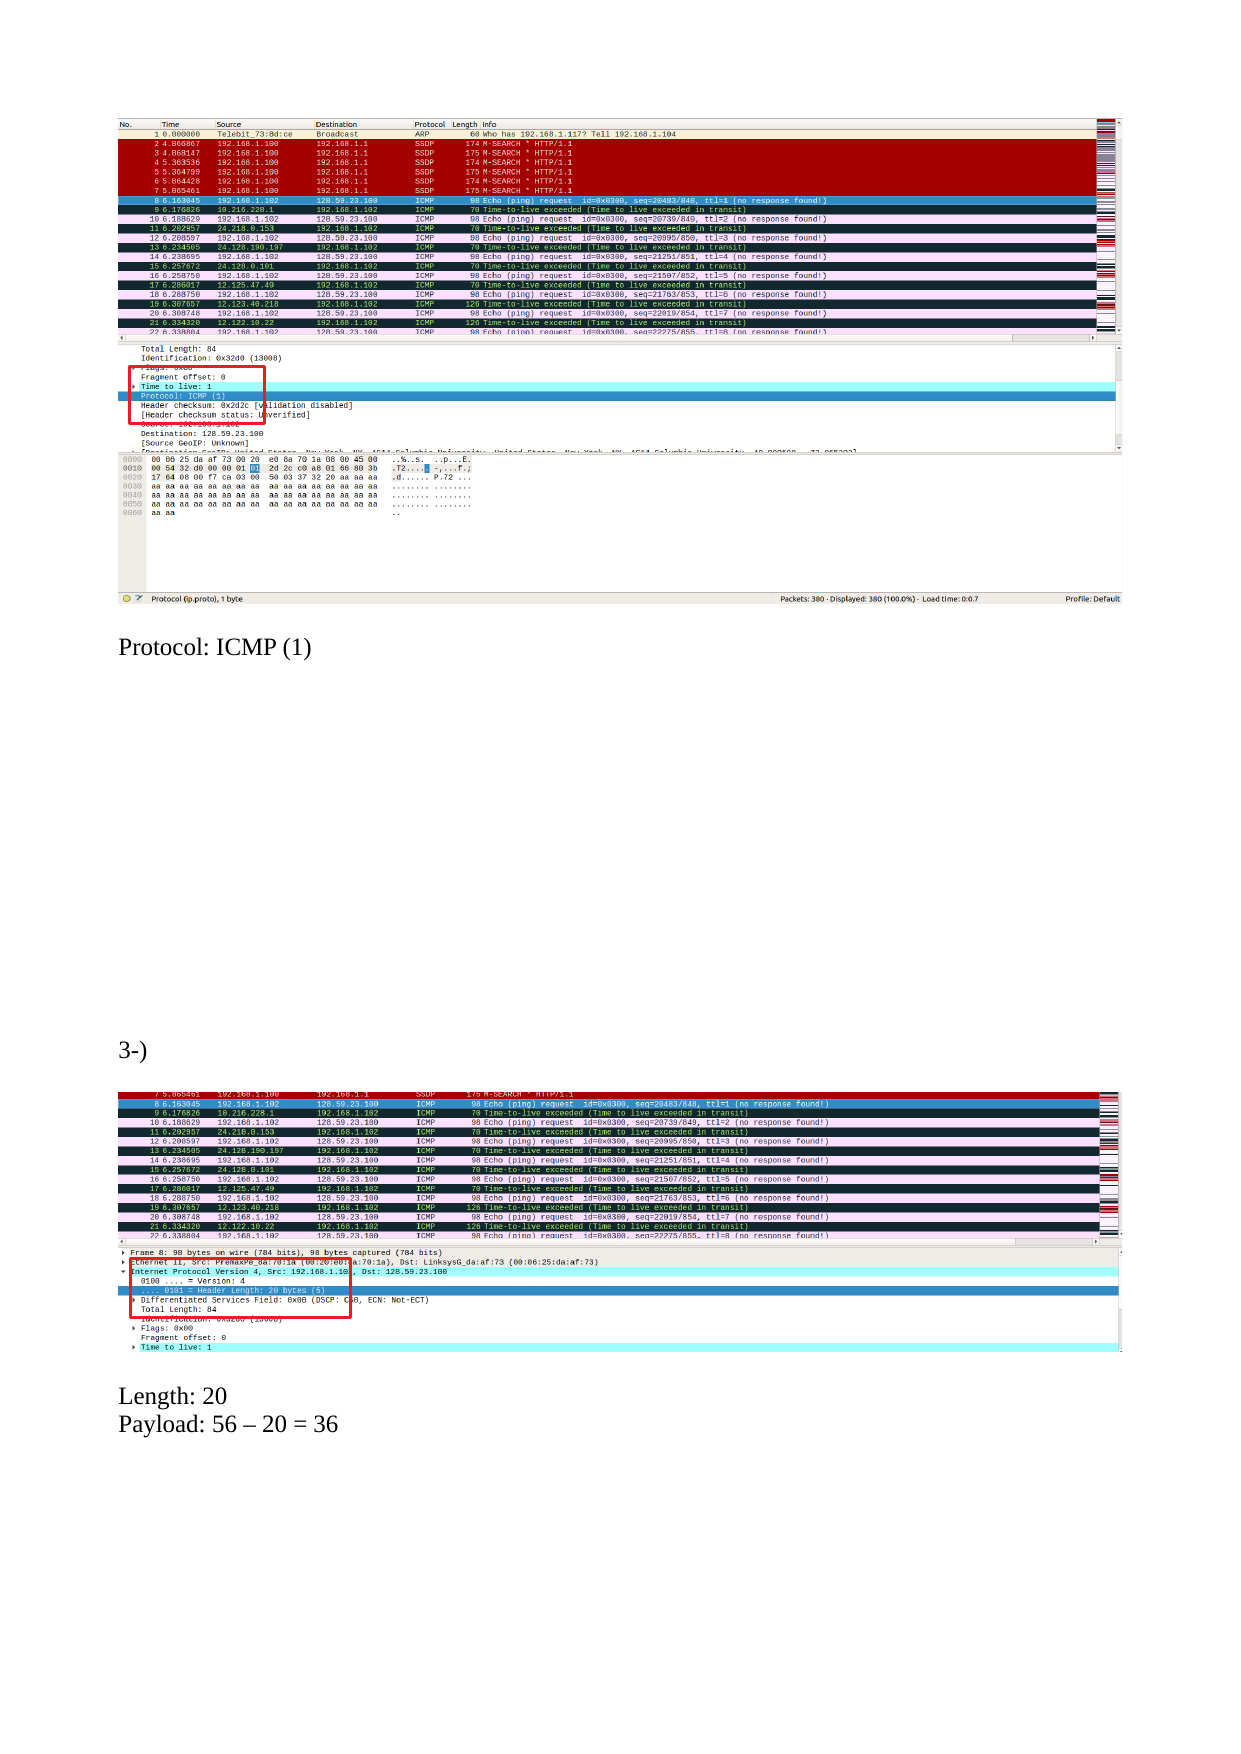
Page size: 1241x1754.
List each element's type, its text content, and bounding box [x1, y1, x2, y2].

picture [118, 1092, 1123, 1352]
text Payload: 56 – 20 = 36 [118, 1409, 1122, 1438]
text Length: 20 [118, 1381, 1122, 1409]
text 3-) [118, 1035, 1122, 1063]
picture [118, 118, 1123, 604]
text Protocol: ICMP (1) [118, 632, 1122, 661]
